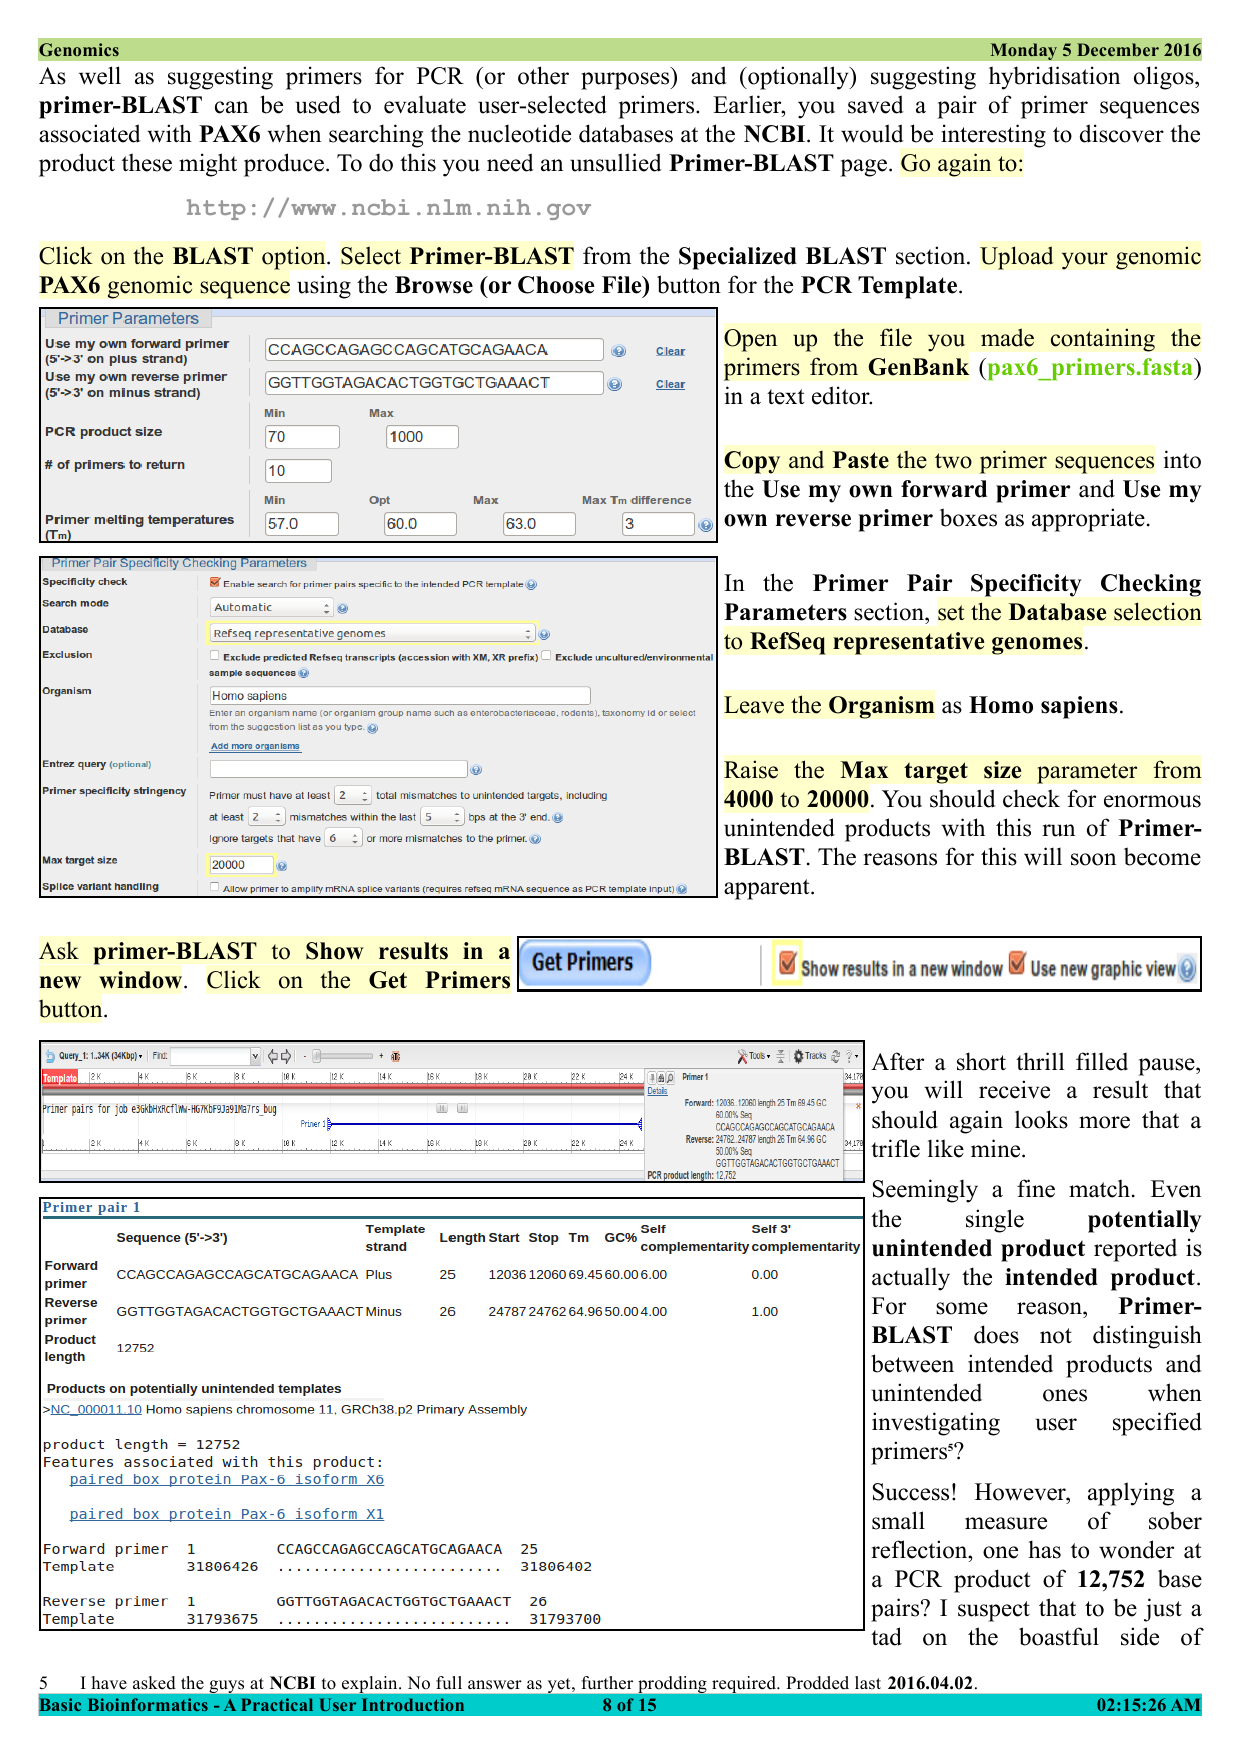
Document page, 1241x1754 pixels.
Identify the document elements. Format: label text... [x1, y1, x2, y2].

text Click on the BLAST option. Select Primer-BLAST from the Specialized BLAST section. Upload your genomic PAX6 genomic sequence using the Browse (or Choose File) button for the PCR Template. [38, 241, 1202, 299]
picture [41, 1199, 863, 1629]
picture [41, 1042, 863, 1181]
text Open up the file you made containing the primers from GenBank (pax6_primers.fasta) in a text editor. [718, 322, 1202, 410]
text After a short thrill filled pause, you will receive a result that should again looks more that a trifle like mine. [865, 1046, 1202, 1163]
text Leave the Organism as Homo sapiens. [718, 690, 1202, 719]
text Seemingly a fine match. Even the single potentially unintended product reported is actually the intended product. For some reason, Primer-BLAST does not distinguish between intended products and unintended ones when investigating user specified primers? [38, 1174, 1202, 1465]
text As well as suggesting primers for PCR (or other purposes) and (optionally) suggesting hybridisation oligos, primer-BLAST can be used to evaluate user-selected primers. Earlier, you saved a pair of primer sequences associated with PAX6 when searching the nucleotide databases at the NCBI. It would be interesting to discover the product these might produce. To do this you need an unsullied Primer-BLAST page. Go again to: [38, 61, 1202, 177]
text Raise the Max target size parameter from 4000 to 20000. You should check for enormous unintended products with this run of Primer-BLAST. The reasons for this will soon become apparent. [38, 755, 1202, 900]
text I have asked the guys at NCBI to explain. No full answer as yet, further prodding required. Prodded last 2016.04.02. [38, 1671, 1202, 1693]
picture [41, 558, 716, 896]
text Ask primer-BLAST to Show results in a new window. Click on the Get Primers button. [38, 936, 1202, 1023]
text Success! However, applying a small measure of sober reflection, one has to wonder at a PCR product of 12,752 base pairs? I suspect that to be just a tad on the boastful side of probable? Clearly, primer-BLAST is convinced, but maybe a look at the references that came with these primer sequences would be advised before accepting this result at face value. [38, 1477, 1202, 1651]
text Copy and Paste the two primer sequences into the Use my own forward primer and Use my own reverse primer boxes as appropriate. [718, 445, 1202, 532]
picture [519, 938, 1200, 989]
text In the Primer Pair Specificity Checking Parameters section, set the Database selection to RefSeq representative genomes. [718, 568, 1202, 655]
picture [41, 309, 716, 541]
text http://www.ncbi.nlm.nih.gov [38, 194, 1202, 223]
